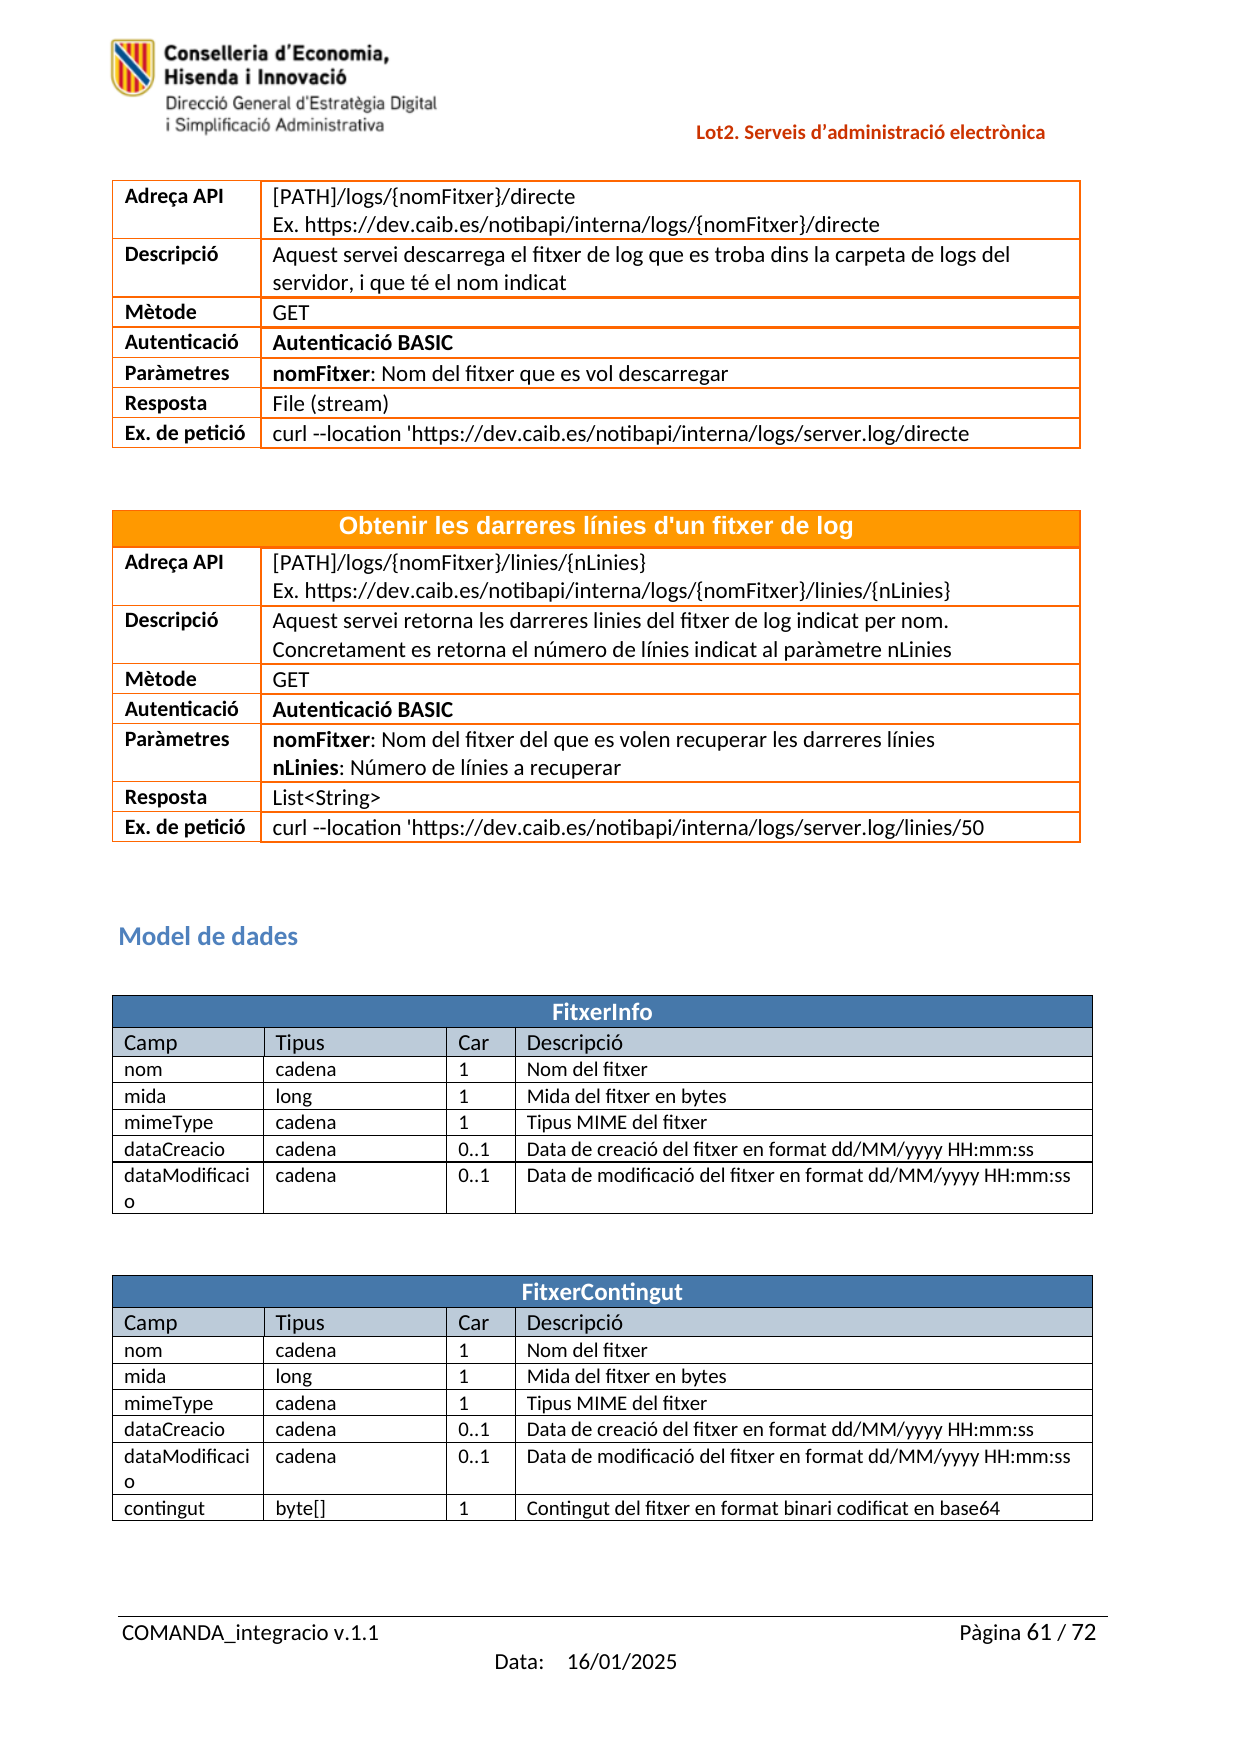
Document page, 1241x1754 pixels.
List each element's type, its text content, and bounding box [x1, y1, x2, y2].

table_cell nomFitxer: Nom del fitxer del que es volen recuperar les darreres línies nLinies: Número de línies a recuperar [262, 725, 1079, 781]
table_cell Descripció [516, 1308, 1092, 1336]
table_cell Nom del fitxer [516, 1057, 1092, 1082]
table_cell mida [113, 1364, 263, 1389]
table_cell 1 [447, 1083, 515, 1108]
table_header FitxerContingut [113, 1276, 1092, 1307]
table_cell nom [113, 1057, 263, 1082]
table_cell Aquest servei retorna les darreres linies del fitxer de log indicat per nom. Concretament es retorna el número de línies indicat al paràmetre nLinies [262, 607, 1079, 663]
table_cell dataModificacio [113, 1443, 263, 1494]
table_cell cadena [264, 1136, 446, 1161]
table_cell Paràmetres [113, 358, 260, 387]
table_cell 1 [447, 1110, 515, 1135]
table_cell Descripció [113, 239, 260, 296]
table_cell Nom del fitxer [516, 1337, 1092, 1362]
table_cell Autenticació BASIC [262, 329, 1079, 357]
table_header Obtenir les darreres línies d'un fitxer de log [113, 511, 1079, 546]
table_cell Descripció [516, 1028, 1092, 1056]
table_cell Tipus MIME del fitxer [516, 1390, 1092, 1415]
table_cell Data de creació del fitxer en format dd/MM/yyyy HH:mm:ss [516, 1416, 1092, 1442]
table_cell File (stream) [262, 389, 1079, 417]
table_cell Mida del fitxer en bytes [516, 1083, 1092, 1108]
table_cell nomFitxer: Nom del fitxer que es vol descarregar [262, 359, 1079, 387]
table_cell 0..1 [447, 1416, 515, 1442]
table_cell Car [447, 1028, 515, 1056]
table_cell mimeType [113, 1390, 263, 1415]
table_cell dataCreacio [113, 1416, 263, 1442]
table_cell Contingut del fitxer en format binari codificat en base64 [516, 1495, 1092, 1520]
table_cell Data de creació del fitxer en format dd/MM/yyyy HH:mm:ss [516, 1136, 1092, 1161]
table_cell long [264, 1364, 446, 1389]
table_cell mida [113, 1083, 263, 1108]
table_cell Camp [113, 1308, 264, 1336]
table_cell 1 [447, 1390, 515, 1415]
table_cell Data de modificació del fitxer en format dd/MM/yyyy HH:mm:ss [516, 1443, 1092, 1494]
table_cell cadena [264, 1390, 446, 1415]
table_cell GET [262, 665, 1079, 693]
table_cell 0..1 [447, 1163, 515, 1213]
table_cell Adreça API [113, 548, 260, 604]
table_cell Data de modificació del fitxer en format dd/MM/yyyy HH:mm:ss [516, 1163, 1092, 1213]
table_cell 0..1 [447, 1136, 515, 1161]
table_cell curl --location 'https://dev.caib.es/notibapi/interna/logs/server.log/directe [262, 419, 1079, 447]
table_cell Camp [113, 1028, 264, 1056]
table_cell Car [447, 1308, 515, 1336]
table_cell Ex. de petició [113, 418, 260, 447]
table_cell contingut [113, 1495, 263, 1520]
table_cell cadena [264, 1057, 446, 1082]
table_cell Tipus [265, 1028, 446, 1056]
table_cell cadena [264, 1110, 446, 1135]
table_cell Mida del fitxer en bytes [516, 1364, 1092, 1389]
table_cell Mètode [113, 664, 260, 693]
picture [100, 26, 467, 156]
table_cell 1 [447, 1364, 515, 1389]
table_cell Resposta [113, 388, 260, 417]
table_cell 0..1 [447, 1443, 515, 1494]
table_cell List<String> [262, 783, 1079, 811]
table_cell Aquest servei descarrega el fitxer de log que es troba dins la carpeta de logs del servidor, i que té el nom indicat [262, 240, 1079, 296]
table_cell cadena [264, 1163, 446, 1213]
table_cell long [264, 1083, 446, 1108]
table_cell Paràmetres [113, 724, 260, 781]
table_cell dataCreacio [113, 1136, 263, 1161]
table_cell mimeType [113, 1110, 263, 1135]
subtitle Model de dades [118, 919, 1122, 952]
table_cell Ex. de petició [113, 812, 260, 841]
table_cell curl --location 'https://dev.caib.es/notibapi/interna/logs/server.log/linies/50 [262, 813, 1079, 841]
table_cell Autenticació [113, 694, 260, 723]
table_cell Tipus MIME del fitxer [516, 1110, 1092, 1135]
table_cell cadena [264, 1337, 446, 1362]
table_cell Adreça API [113, 181, 260, 238]
table_cell 1 [447, 1495, 515, 1520]
table_cell 1 [447, 1337, 515, 1362]
table_cell Mètode [113, 298, 260, 326]
table_cell cadena [264, 1416, 446, 1442]
table_cell dataModificacio [113, 1163, 263, 1213]
table_cell 1 [447, 1057, 515, 1082]
table_cell [PATH]/logs/{nomFitxer}/directe Ex. https://dev.caib.es/notibapi/interna/logs/{nomFitxer}/directe [262, 182, 1079, 238]
table_cell cadena [264, 1443, 446, 1494]
table_cell nom [113, 1337, 263, 1362]
table_cell [PATH]/logs/{nomFitxer}/linies/{nLinies} Ex. https://dev.caib.es/notibapi/interna/logs/{nomFitxer}/linies/{nLinies} [262, 549, 1079, 604]
table_cell Tipus [265, 1308, 446, 1336]
table_cell Autenticació [113, 328, 260, 357]
table_cell byte[] [264, 1495, 446, 1520]
table_cell Resposta [113, 782, 260, 811]
table_cell GET [262, 299, 1079, 326]
table_cell Autenticació BASIC [262, 695, 1079, 723]
table_header FitxerInfo [113, 996, 1092, 1027]
table_cell Descripció [113, 606, 260, 663]
